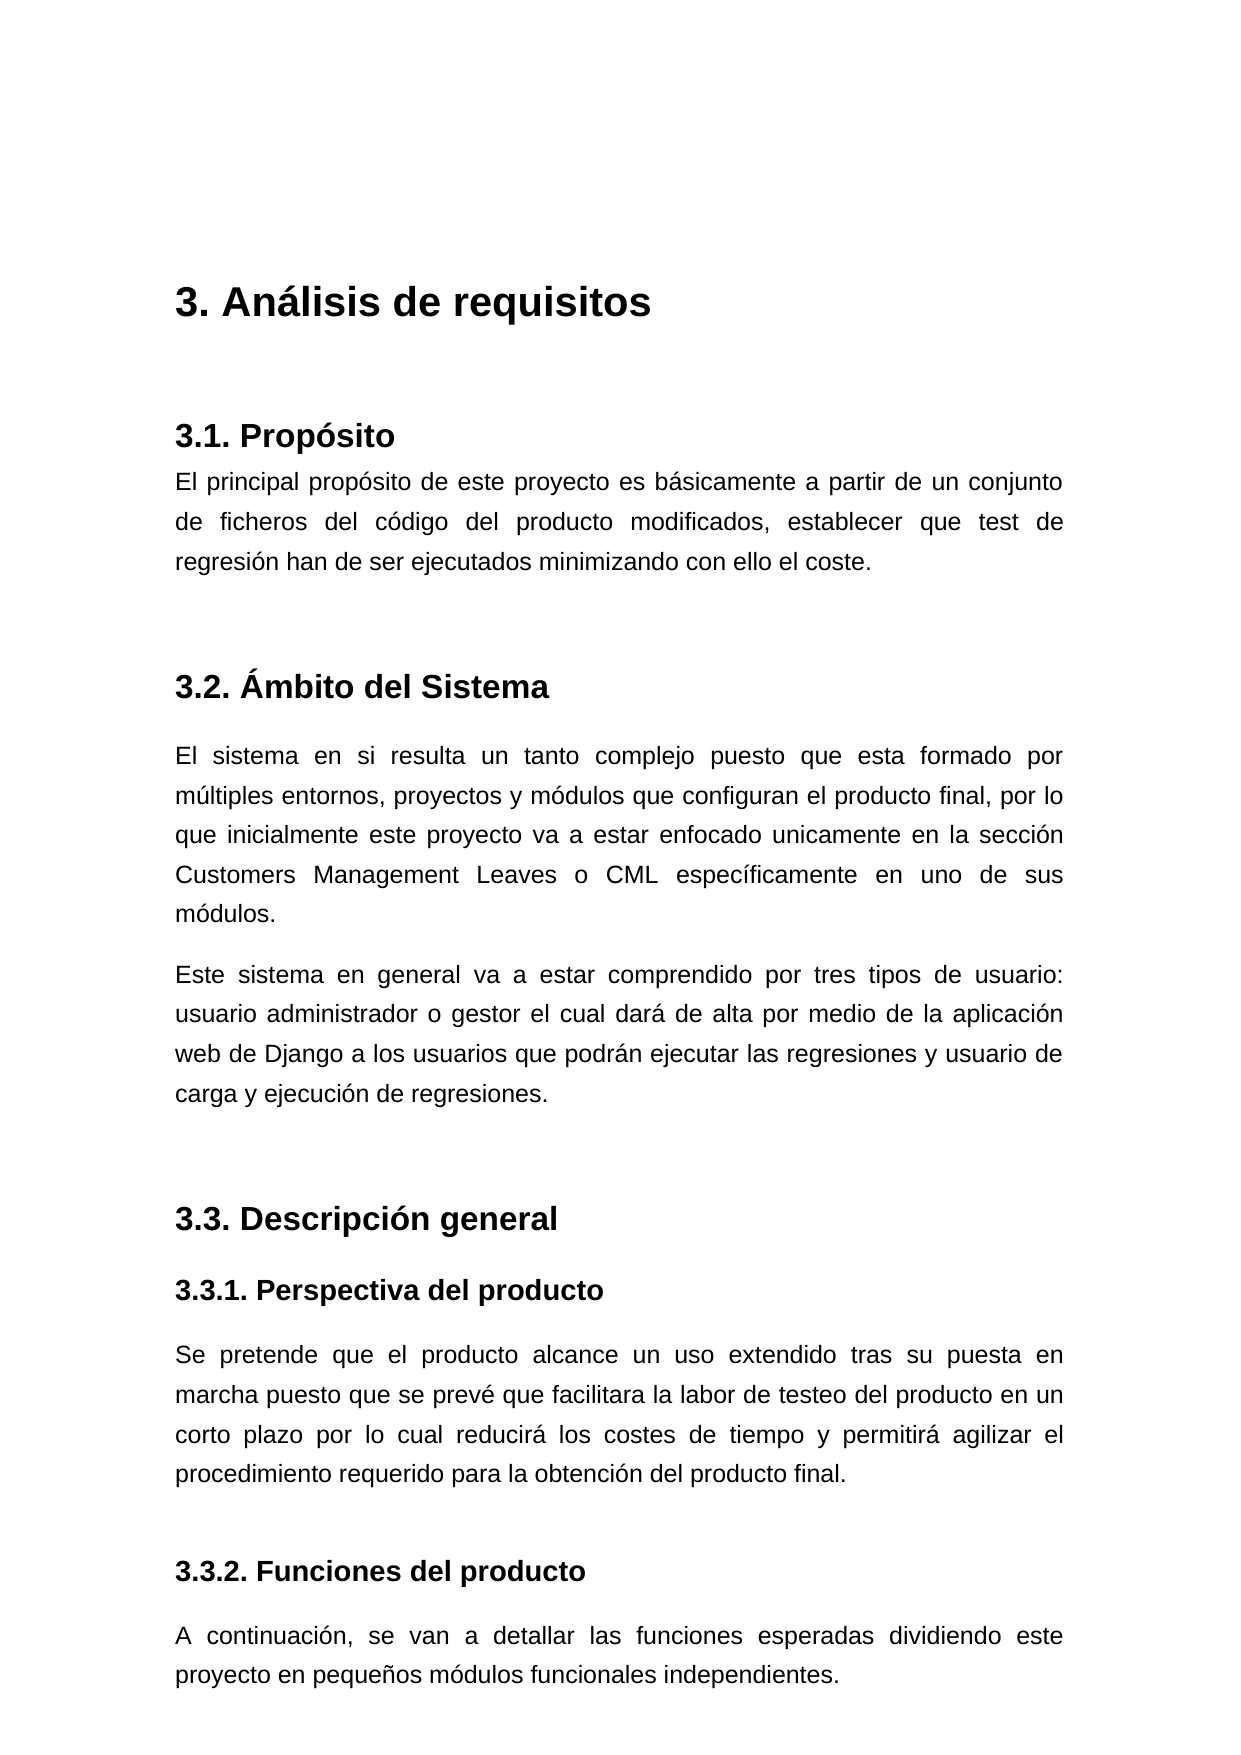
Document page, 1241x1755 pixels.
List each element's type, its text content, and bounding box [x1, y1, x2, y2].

text A continuación, se van a detallar las funciones esperadas dividiendo este proyecto en pequeños módulos funcionales independientes. [175, 1621, 1065, 1689]
text 3.2. Ámbito del Sistema [175, 667, 1065, 706]
text El sistema en si resulta un tanto complejo puesto que esta formado por múltiples entornos, proyectos y módulos que configuran el producto final, por lo que inicialmente este proyecto va a estar enfocado unicamente en la sección Customers Management Leaves o CML específicamente en uno de sus módulos. [175, 741, 1065, 928]
text Se pretende que el producto alcance un uso extendido tras su puesta en marcha puesto que se prevé que facilitara la labor de testeo del producto en un corto plazo por lo cual reducirá los costes de tiempo y permitirá agilizar el procedimiento requerido para la obtención del producto final. [175, 1340, 1065, 1488]
text 3.3. Descripción general [175, 1199, 1065, 1238]
text Este sistema en general va a estar comprendido por tres tipos de usuario: usuario administrador o gestor el cual dará de alta por medio de la aplicación web de Django a los usuarios que podrán ejecutar las regresiones y usuario de carga y ejecución de regresiones. [175, 960, 1065, 1107]
text El principal propósito de este proyecto es básicamente a partir de un conjunto de ficheros del código del producto modificados, establecer que test de regresión han de ser ejecutados minimizando con ello el coste. [175, 467, 1065, 575]
text 3.1. Propósito [175, 416, 1065, 455]
text 3.3.1. Perspectiva del producto [175, 1273, 1065, 1307]
text 3.3.2. Funciones del producto [175, 1554, 1065, 1587]
text 3. Análisis de requisitos [175, 277, 1065, 325]
